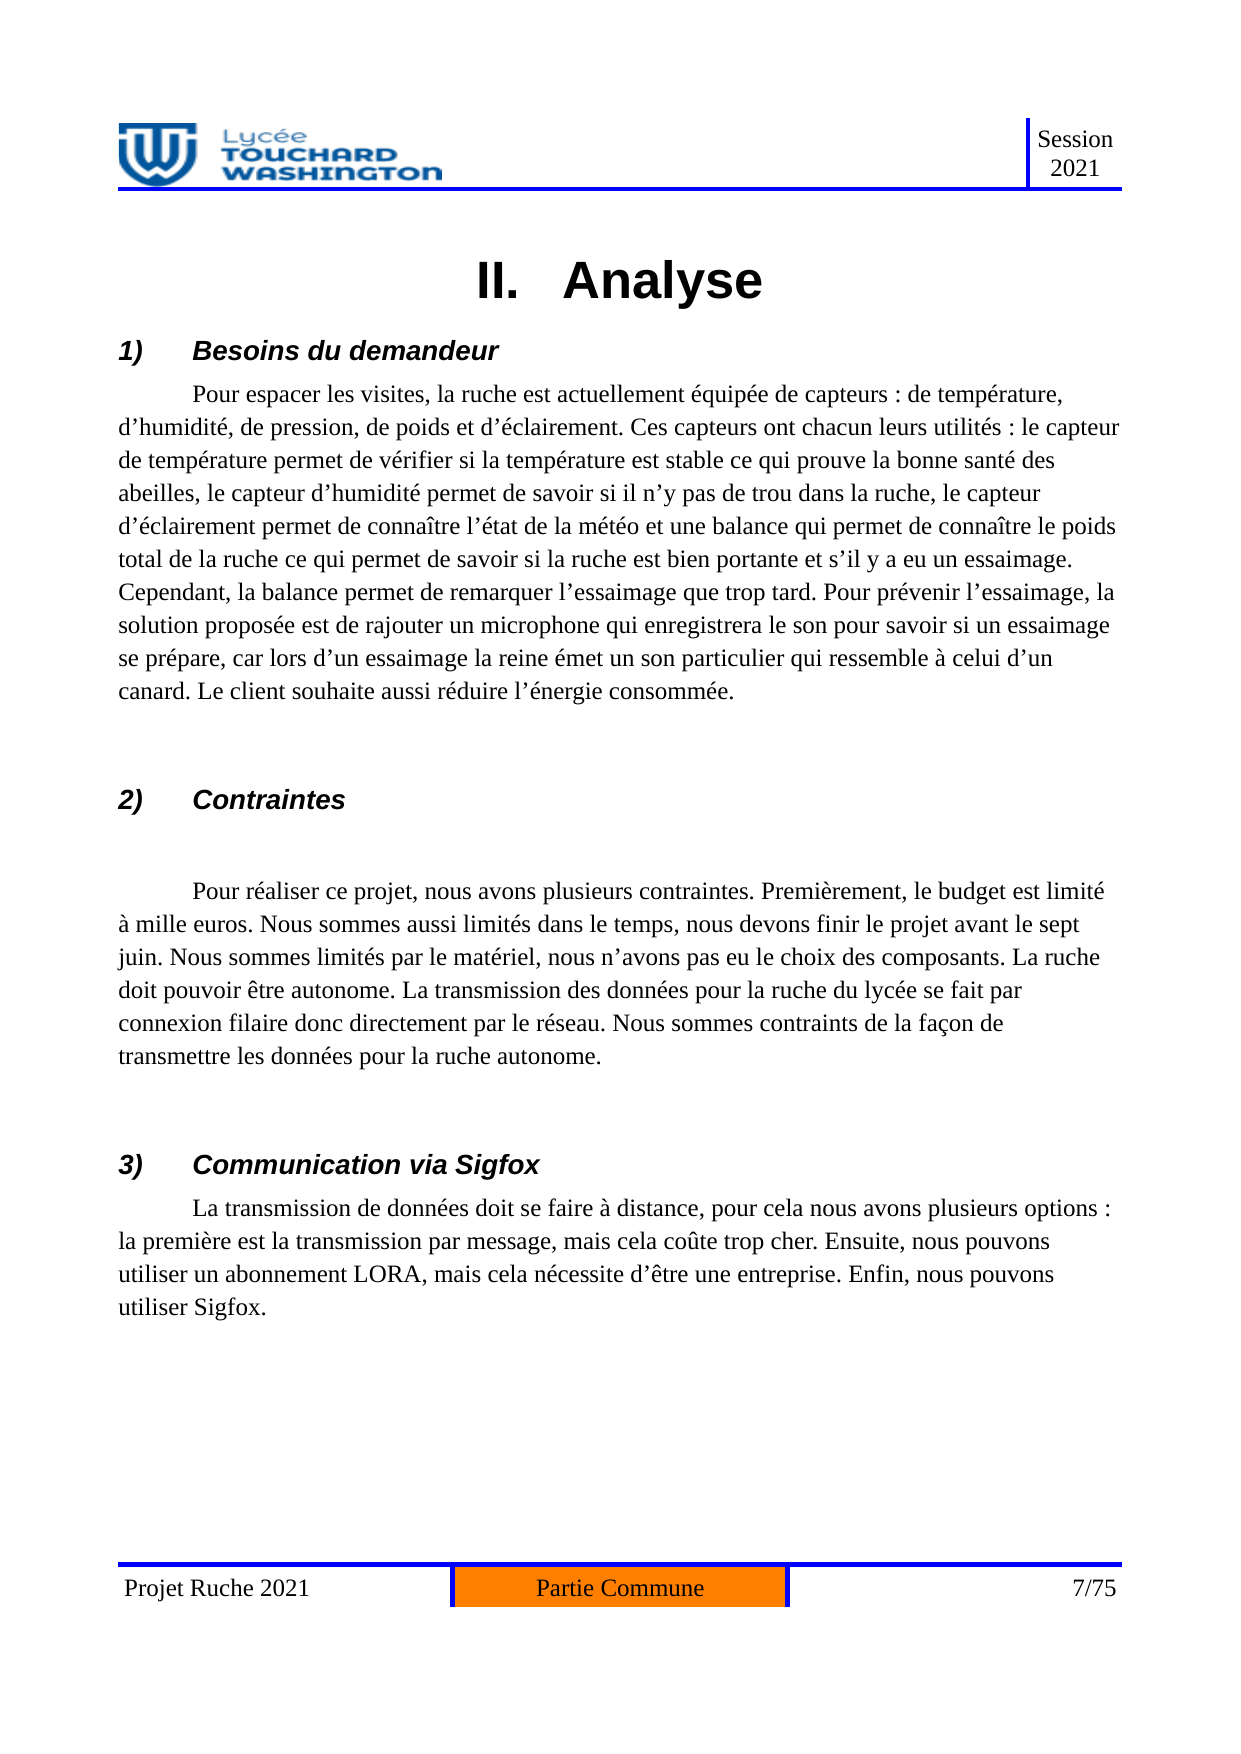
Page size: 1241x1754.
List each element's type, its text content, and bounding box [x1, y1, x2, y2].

subtitle Communication via Sigfox [118, 1148, 1122, 1180]
subtitle Besoins du demandeur [118, 334, 1122, 366]
subtitle Analyse [118, 249, 1122, 309]
text Pour espacer les visites, la ruche est actuellement équipée de capteurs : de température, d’humidité, de pression, de poids et d’éclairement. Ces capteurs ont chacun leurs utilités : le capteur de température permet de vérifier si la température est stable ce qui prouve la bonne santé des abeilles, le capteur d’humidité permet de savoir si il n’y pas de trou dans la ruche, le capteur d’éclairement permet de connaître l’état de la météo et une balance qui permet de connaître le poids total de la ruche ce qui permet de savoir si la ruche est bien portante et s’il y a eu un essaimage. Cependant, la balance permet de remarquer l’essaimage que trop tard. Pour prévenir l’essaimage, la solution proposée est de rajouter un microphone qui enregistrera le son pour savoir si un essaimage se prépare, car lors d’un essaimage la reine émet un son particulier qui ressemble à celui d’un canard. Le client souhaite aussi réduire l’énergie consommée. [118, 379, 1122, 705]
text La transmission de données doit se faire à distance, pour cela nous avons plusieurs options : la première est la transmission par message, mais cela coûte trop cher. Ensuite, nous pouvons utiliser un abonnement LORA, mais cela nécessite d’être une entreprise. Enfin, nous pouvons utiliser Sigfox. [118, 1193, 1122, 1321]
text Pour réaliser ce projet, nous avons plusieurs contraintes. Premièrement, le budget est limité à mille euros. Nous sommes aussi limités dans le temps, nous devons finir le projet avant le sept juin. Nous sommes limités par le matériel, nous n’avons pas eu le choix des composants. La ruche doit pouvoir être autonome. La transmission des données pour la ruche du lycée se fait par connexion filaire donc directement par le réseau. Nous sommes contraints de la façon de transmettre les données pour la ruche autonome. [118, 876, 1122, 1069]
picture [118, 123, 442, 187]
subtitle Contraintes [118, 784, 1122, 816]
